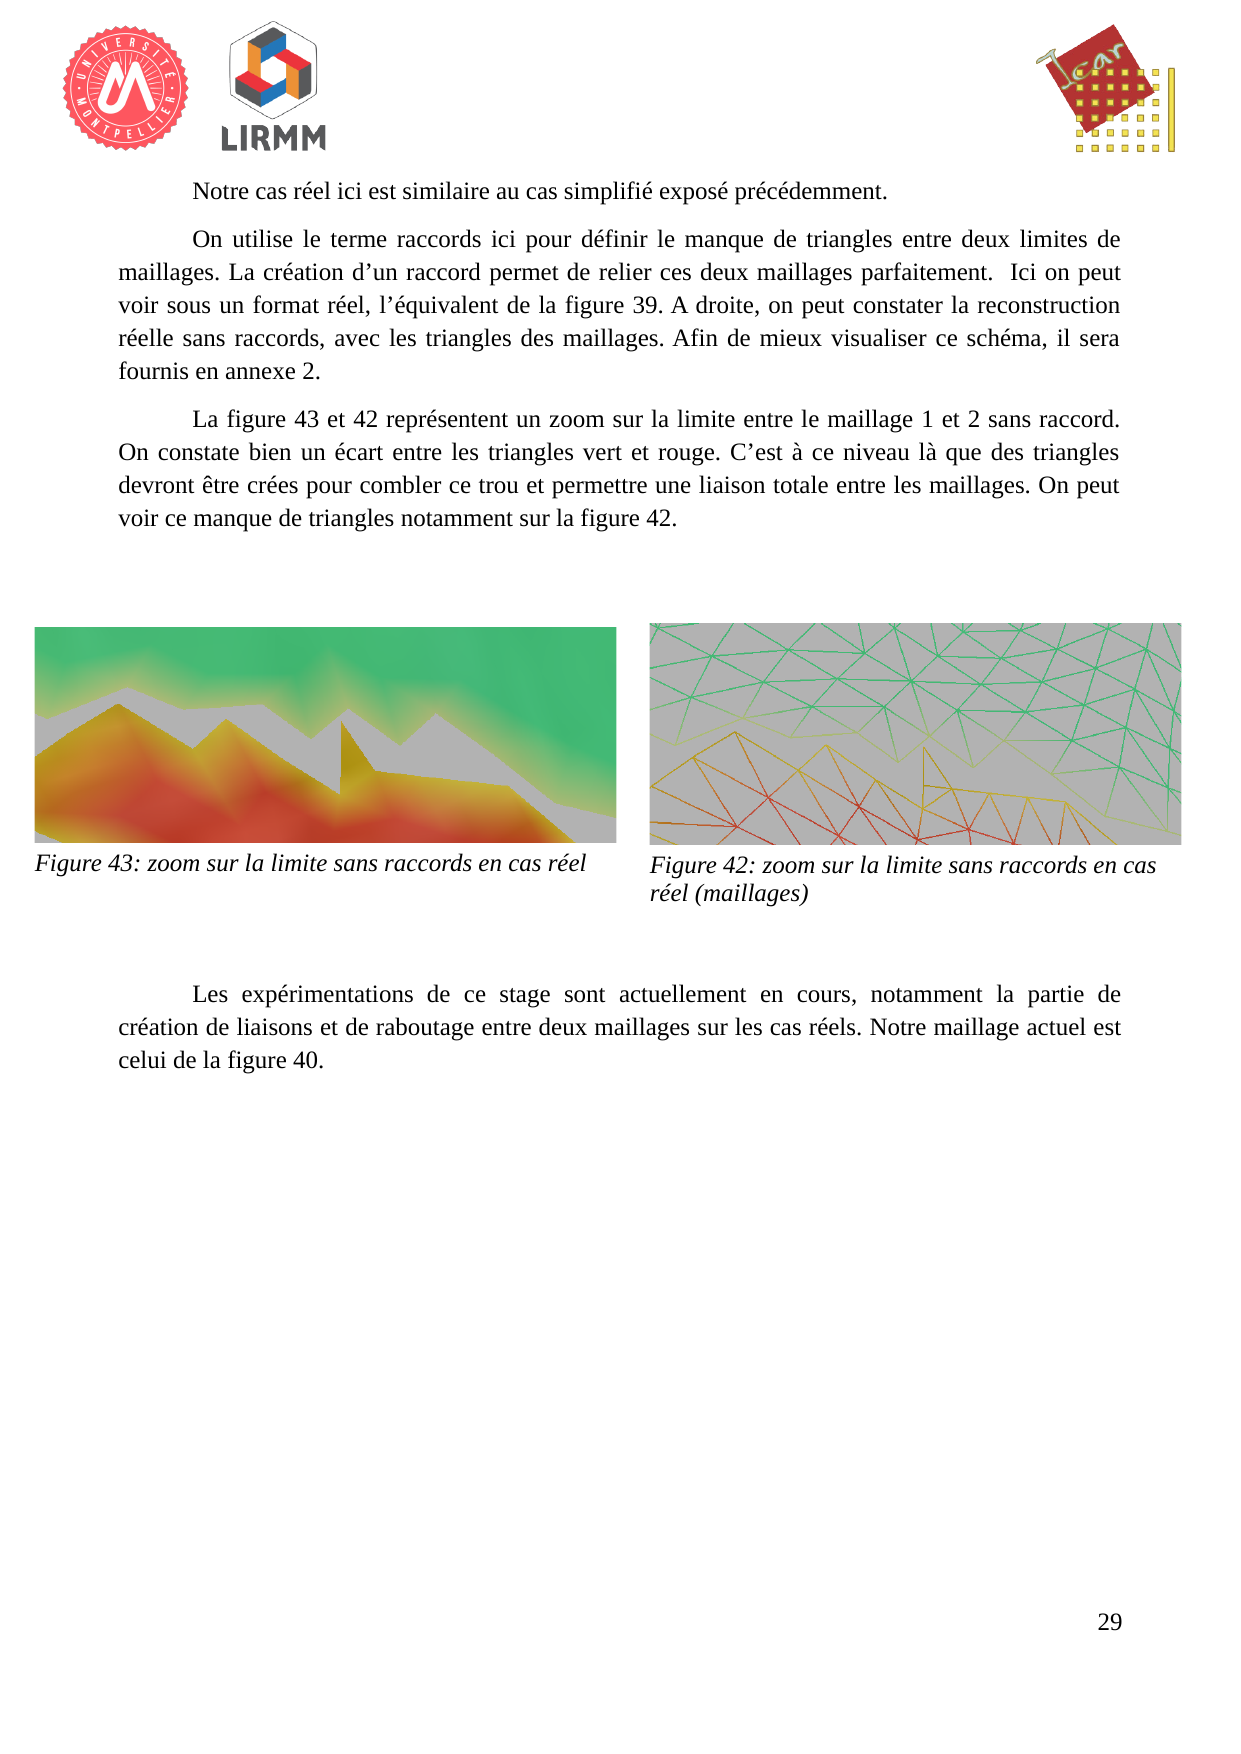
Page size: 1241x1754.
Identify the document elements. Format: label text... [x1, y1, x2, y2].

text Figure 43: zoom sur la limite sans raccords en cas réel [34, 843, 617, 877]
picture [203, 16, 343, 155]
picture [1025, 6, 1177, 154]
text La figure 43 et 42 représentent un zoom sur la limite entre le maillage 1 et 2 sans raccord. On constate bien un écart entre les triangles vert et rouge. C’est à ce niveau là que des triangles devront être crées pour combler ce trou et permettre une liaison totale entre les maillages. On peut voir ce manque de triangles notamment sur la figure 42. [118, 404, 1122, 531]
text Notre cas réel ici est similaire au cas simplifié exposé précédemment. [118, 176, 1122, 205]
picture [649, 623, 1182, 845]
text Figure 42: zoom sur la limite sans raccords en cas réel (maillages) [649, 845, 1181, 907]
text On utilise le terme raccords ici pour définir le manque de triangles entre deux limites de maillages. La création d’un raccord permet de relier ces deux maillages parfaitement. Ici on peut voir sous un format réel, l’équivalent de la figure 39. A droite, on peut constater la reconstruction réelle sans raccords, avec les triangles des maillages. Afin de mieux visualiser ce schéma, il sera fournis en annexe 2. [118, 224, 1122, 385]
picture [57, 13, 201, 156]
picture [34, 627, 617, 843]
text Les expérimentations de ce stage sont actuellement en cours, notamment la partie de création de liaisons et de raboutage entre deux maillages sur les cas réels. Notre maillage actuel est celui de la figure 40. [118, 979, 1122, 1073]
